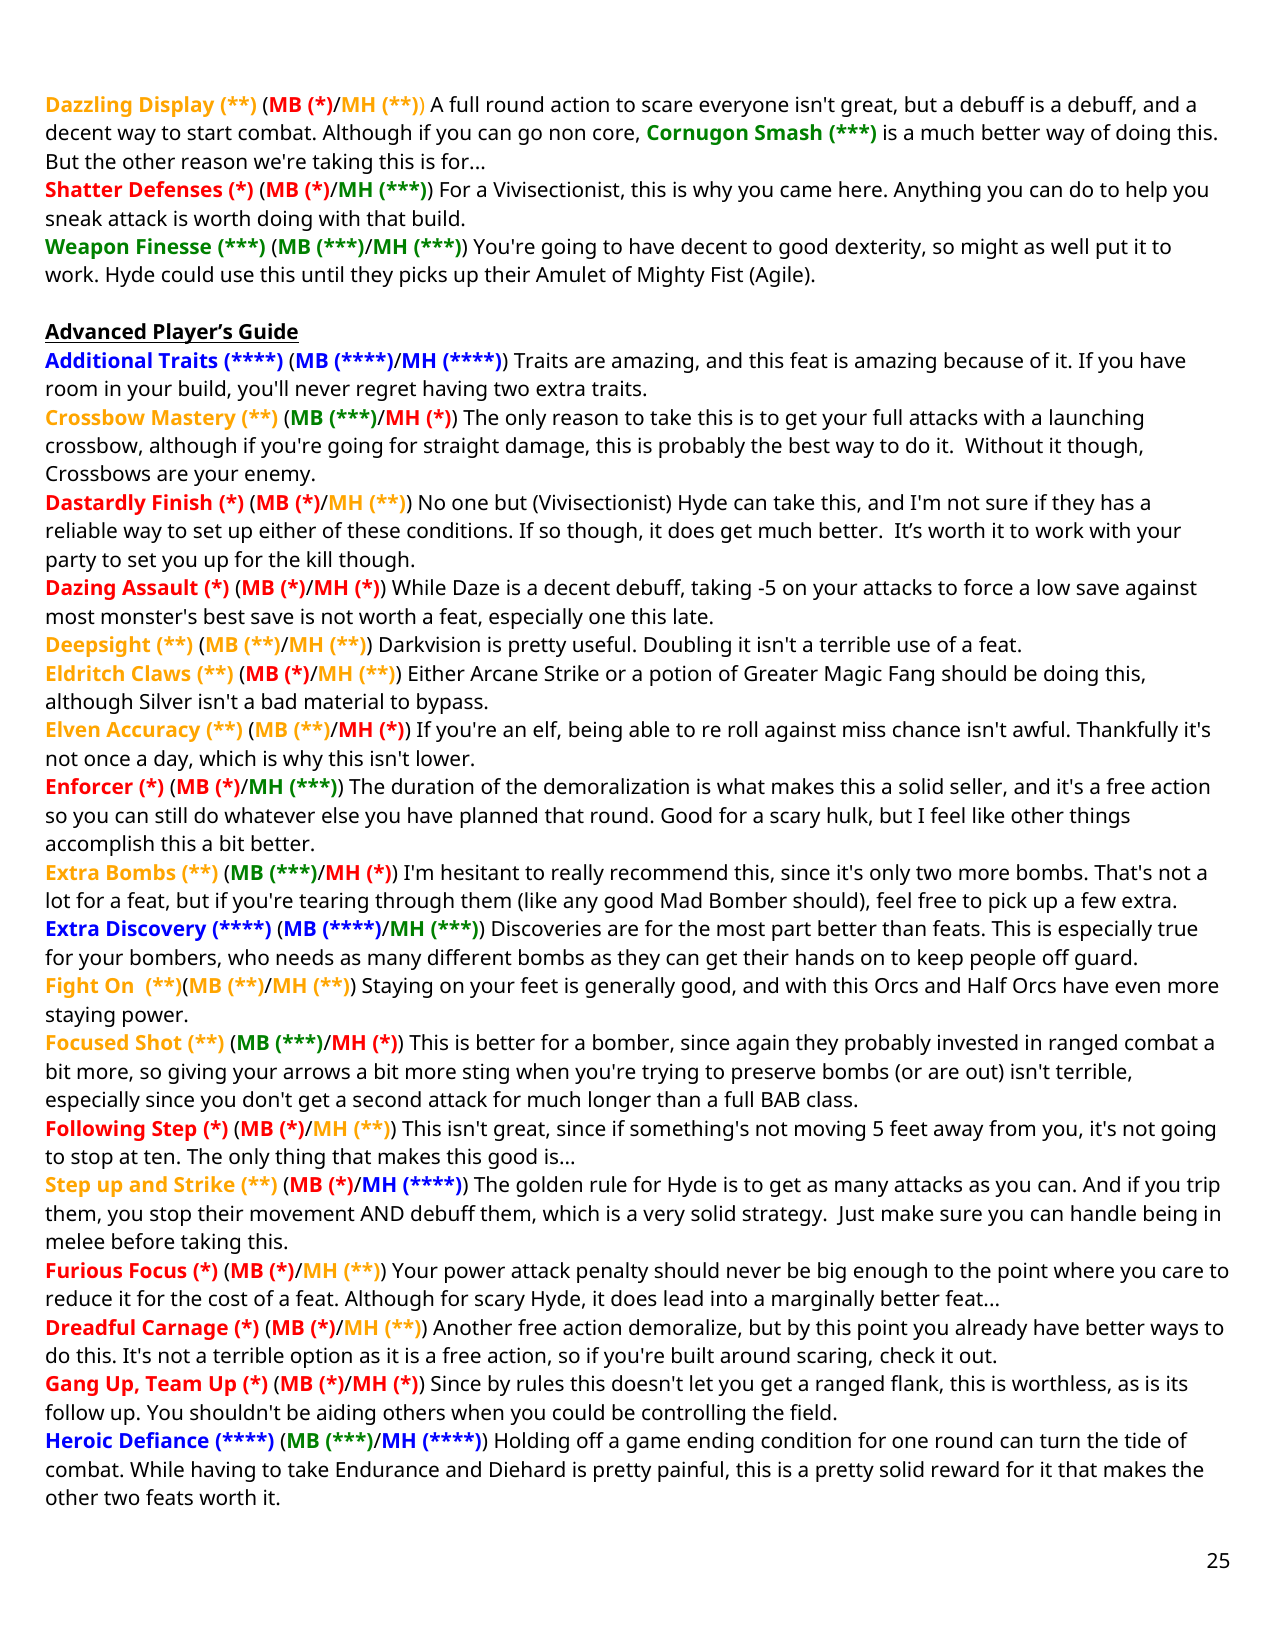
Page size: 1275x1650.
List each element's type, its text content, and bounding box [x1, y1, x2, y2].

text Elven Accuracy (**) (MB (**)/MH (*)) If you're an elf, being able to re roll against miss chance isn't awful. Thankfully it's not once a day, which is why this isn't lower. [45, 716, 1230, 772]
text Dastardly Finish (*) (MB (*)/MH (**)) No one but (Vivisectionist) Hyde can take this, and I'm not sure if they has a reliable way to set up either of these conditions. If so though, it does get much better. It’s worth it to work with your party to set you up for the kill though. [45, 488, 1230, 573]
text Dazzling Display (**) (MB (*)/MH (**)) A full round action to scare everyone isn't great, but a debuff is a debuff, and a decent way to start combat. Although if you can go non core, Cornugon Smash (***) is a much better way of doing this. But the other reason we're taking this is for... [45, 90, 1230, 175]
text Dreadful Carnage (*) (MB (*)/MH (**)) Another free action demoralize, but by this point you already have better ways to do this. It's not a terrible option as it is a free action, so if you're built around scaring, check it out. [45, 1313, 1230, 1369]
text Furious Focus (*) (MB (*)/MH (**)) Your power attack penalty should never be big enough to the point where you care to reduce it for the cost of a feat. Although for scary Hyde, it does lead into a marginally better feat... [45, 1256, 1230, 1313]
text Focused Shot (**) (MB (***)/MH (*)) This is better for a bomber, since again they probably invested in ranged combat a bit more, so giving your arrows a bit more sting when you're trying to preserve bombs (or are out) isn't terrible, especially since you don't get a second attack for much longer than a full BAB class. [45, 1028, 1230, 1114]
text Crossbow Mastery (**) (MB (***)/MH (*)) The only reason to take this is to get your full attacks with a launching crossbow, although if you're going for straight damage, this is probably the best way to do it. Without it though, Crossbows are your enemy. [45, 403, 1230, 488]
text Step up and Strike (**) (MB (*)/MH (****)) The golden rule for Hyde is to get as many attacks as you can. And if you trip them, you stop their movement AND debuff them, which is a very solid strategy. Just make sure you can handle being in melee before taking this. [45, 1171, 1230, 1256]
text Following Step (*) (MB (*)/MH (**)) This isn't great, since if something's not moving 5 feet away from you, it's not going to stop at ten. The only thing that makes this good is... [45, 1114, 1230, 1171]
text Dazing Assault (*) (MB (*)/MH (*)) While Daze is a decent debuff, taking -5 on your attacks to force a low save against most monster's best save is not worth a feat, especially one this late. [45, 573, 1230, 630]
text Heroic Defiance (****) (MB (***)/MH (****)) Holding off a game ending condition for one round can turn the tide of combat. While having to take Endurance and Diehard is pretty painful, this is a pretty solid reward for it that makes the other two feats worth it. [45, 1426, 1230, 1512]
text Extra Bombs (**) (MB (***)/MH (*)) I'm hesitant to really recommend this, since it's only two more bombs. That's not a lot for a feat, but if you're tearing through them (like any good Mad Bomber should), feel free to pick up a few extra. [45, 858, 1230, 914]
text Enforcer (*) (MB (*)/MH (***)) The duration of the demoralization is what makes this a solid seller, and it's a free action so you can still do whatever else you have planned that round. Good for a scary hulk, but I feel like other things accomplish this a bit better. [45, 772, 1230, 858]
text Weapon Finesse (***) (MB (***)/MH (***)) You're going to have decent to good dexterity, so might as well put it to work. Hyde could use this until they picks up their Amulet of Mighty Fist (Agile). [45, 232, 1230, 289]
text Deepsight (**) (MB (**)/MH (**)) Darkvision is pretty useful. Doubling it isn't a terrible use of a feat. [45, 630, 1230, 659]
text Fight On (**)(MB (**)/MH (**)) Staying on your feet is generally good, and with this Orcs and Half Orcs have even more staying power. [45, 971, 1230, 1028]
text Gang Up, Team Up (*) (MB (*)/MH (*)) Since by rules this doesn't let you get a ranged flank, this is worthless, as is its follow up. You shouldn't be aiding others when you could be controlling the field. [45, 1369, 1230, 1426]
text Shatter Defenses (*) (MB (*)/MH (***)) For a Vivisectionist, this is why you came here. Anything you can do to help you sneak attack is worth doing with that build. [45, 175, 1230, 232]
text Eldritch Claws (**) (MB (*)/MH (**)) Either Arcane Strike or a potion of Greater Magic Fang should be doing this, although Silver isn't a bad material to bypass. [45, 659, 1230, 716]
text Advanced Player’s Guide [45, 317, 1230, 346]
text Extra Discovery (****) (MB (****)/MH (***)) Discoveries are for the most part better than feats. This is especially true for your bombers, who needs as many different bombs as they can get their hands on to keep people off guard. [45, 914, 1230, 971]
text Additional Traits (****) (MB (****)/MH (****)) Traits are amazing, and this feat is amazing because of it. If you have room in your build, you'll never regret having two extra traits. [45, 346, 1230, 403]
